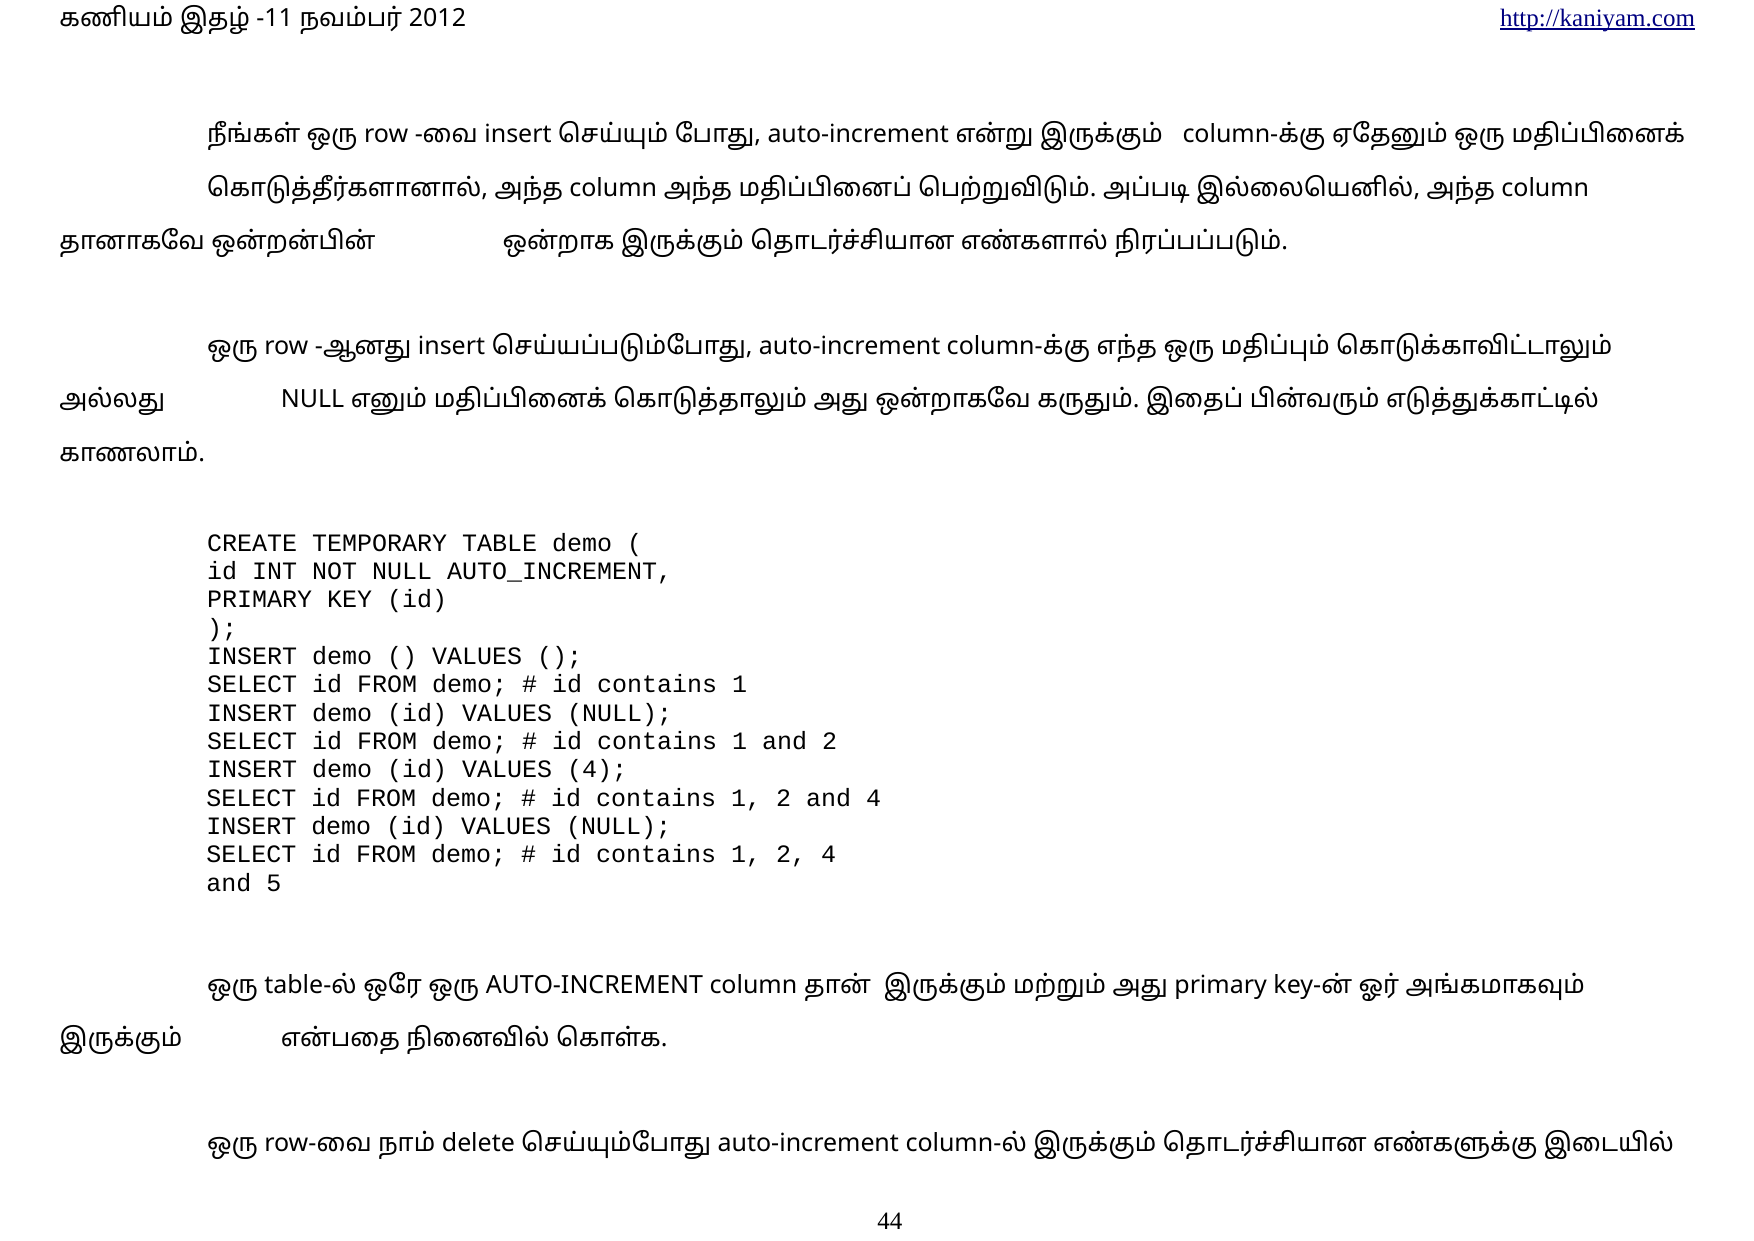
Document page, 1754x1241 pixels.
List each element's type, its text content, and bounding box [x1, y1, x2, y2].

text INSERT demo () VALUES (); [59, 643, 1695, 672]
text id INT NOT NULL AUTO_INCREMENT, [59, 558, 1695, 587]
text INSERT demo (id) VALUES (NULL); [59, 813, 1695, 842]
text SELECT id FROM demo; # id contains 1, 2, 4 [59, 842, 1695, 870]
text SELECT id FROM demo; # id contains 1 and 2 [59, 728, 1695, 757]
text SELECT id FROM demo; # id contains 1 [59, 672, 1695, 700]
text CREATE TEMPORARY TABLE demo ( [59, 524, 1695, 558]
text ); [59, 615, 1695, 643]
text நீங்கள் ஒரு row -வை insert செய்யும் போது, auto-increment என்று இருக்கும் column-க்கு ஏதேனும் ஒரு மதிப்பினைக் கொடுத்தீர்களானால், அந்த column அந்த மதிப்பினைப் பெற்றுவிடும். அப்படி இல்லையெனில், அந்த column தானாகவே ஒன்றன்பின் ஒன்றாக இருக்கும் தொடர்ச்சியான எண்களால் நிரப்பப்படும். ஒரு row -ஆனது insert செய்யப்படும்போது, auto-increment column-க்கு எந்த ஒரு மதிப்பும் கொடுக்காவிட்டாலும் அல்லது NULL எனும் மதிப்பினைக் கொடுத்தாலும் அது ஒன்றாகவே கருதும். இதைப் பின்வரும் எடுத்துக்காட்டில் காணலாம். [59, 64, 1695, 472]
text INSERT demo (id) VALUES (4); [59, 757, 1695, 785]
text SELECT id FROM demo; # id contains 1, 2 and 4 [59, 785, 1695, 813]
text PRIMARY KEY (id) [59, 587, 1695, 615]
text and 5 ஒரு table-ல் ஒரே ஒரு AUTO-INCREMENT column தான் இருக்கும் மற்றும் அது primary key-ன் ஓர் அங்கமாகவும் இருக்கும் என்பதை நினைவில் கொள்க. ஒரு row-வை நாம் delete செய்யும்போது auto-increment column-ல் இருக்கும் தொடர்ச்சியான எண்களுக்கு இடையில் [59, 870, 1695, 1162]
text INSERT demo (id) VALUES (NULL); [59, 700, 1695, 728]
